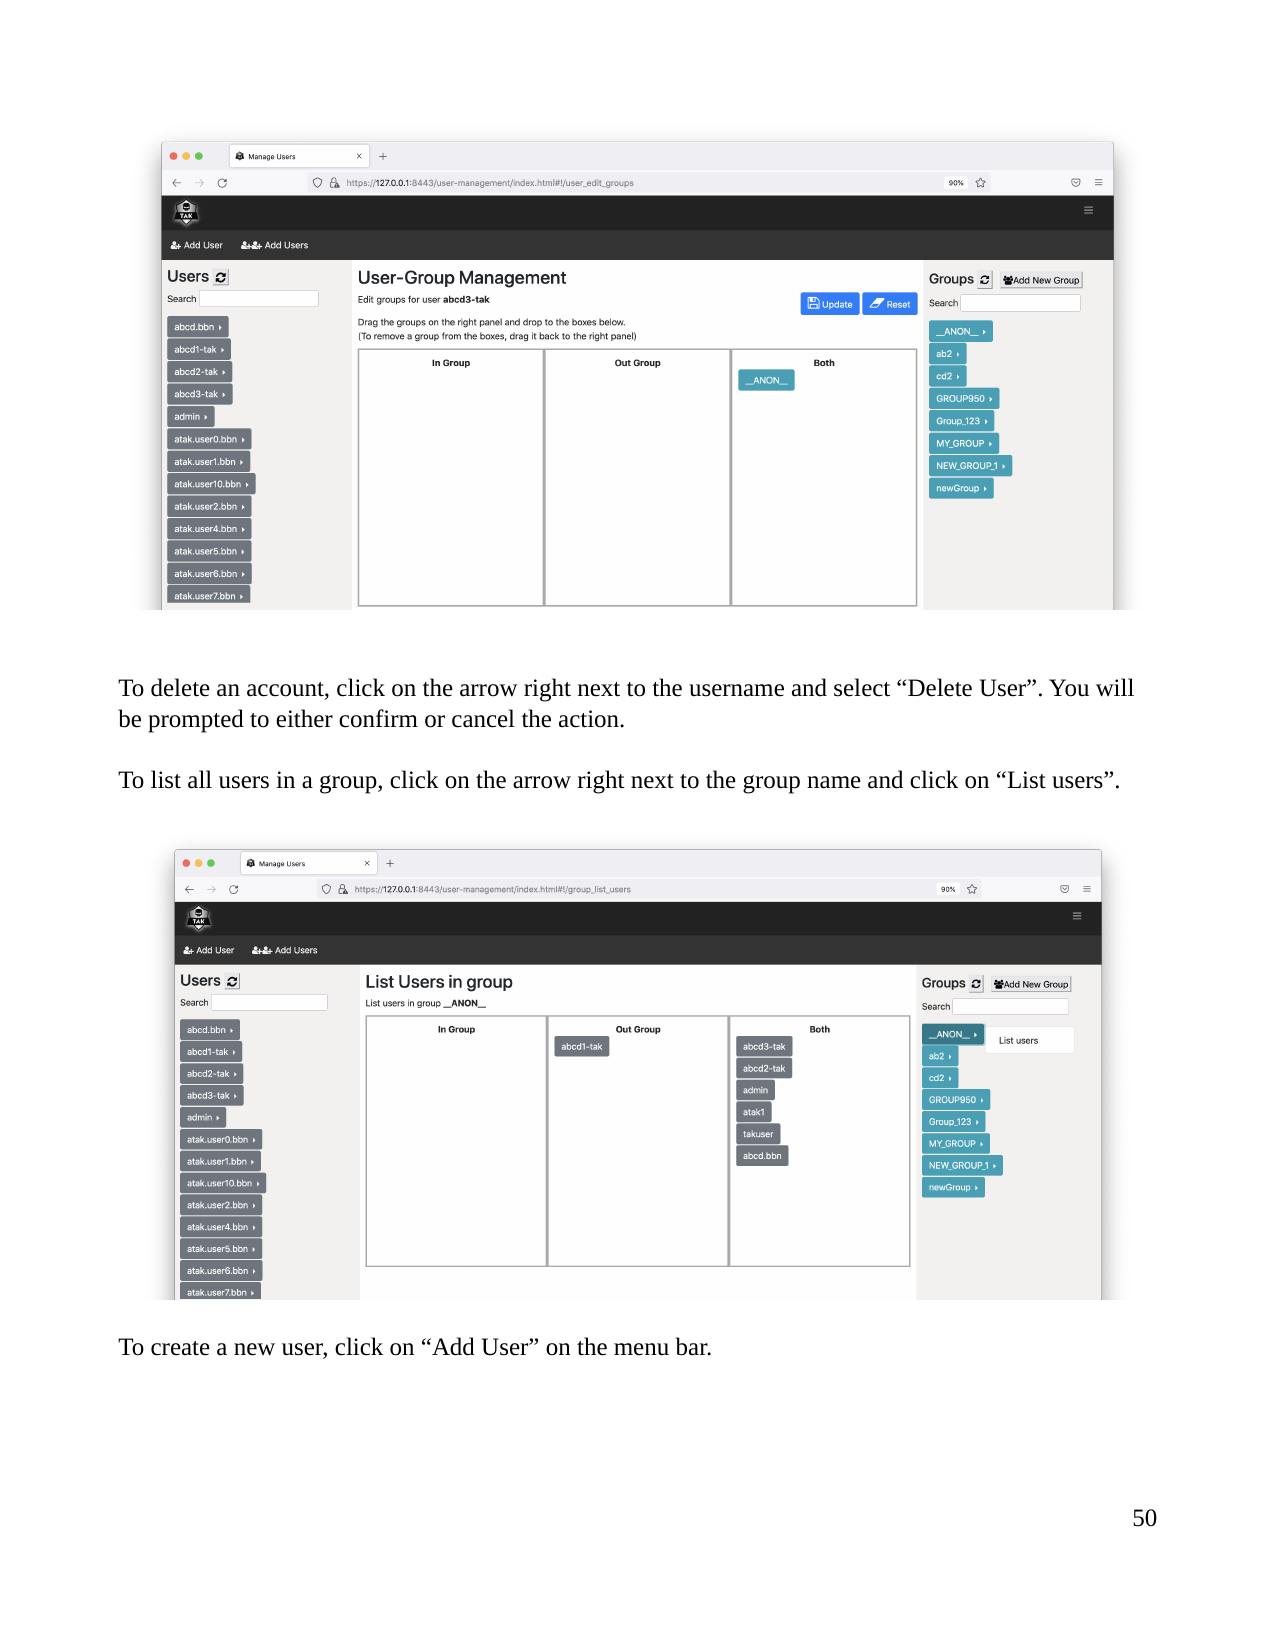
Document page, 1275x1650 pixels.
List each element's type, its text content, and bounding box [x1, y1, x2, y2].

text To list all users in a group, click on the arrow right next to the group name and click on “List users”. [118, 765, 1157, 794]
picture [140, 826, 1136, 1300]
picture [126, 118, 1149, 610]
text To delete an account, click on the arrow right next to the username and select “Delete User”. You will be prompted to either confirm or cancel the action. [118, 673, 1157, 733]
text To create a new user, click on “Add User” on the menu bar. [118, 1332, 1157, 1361]
